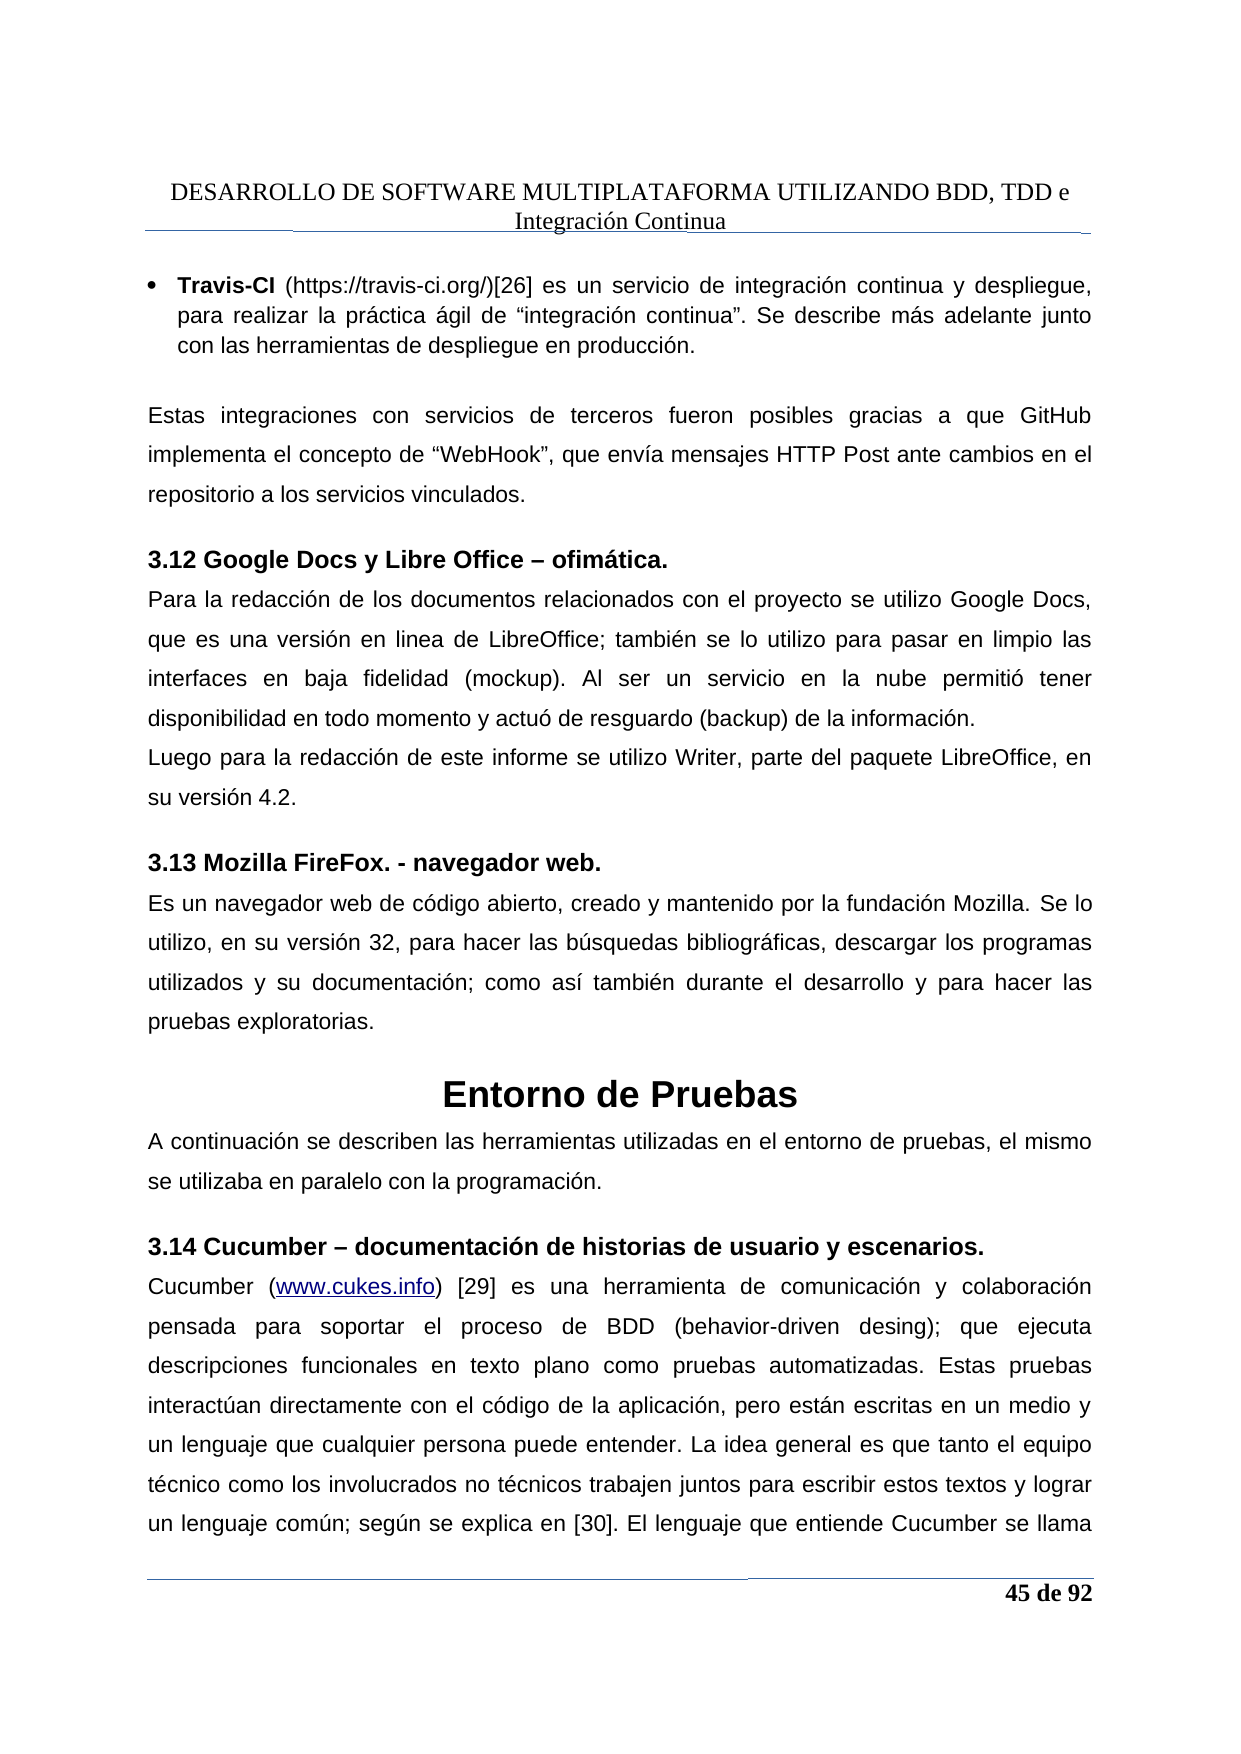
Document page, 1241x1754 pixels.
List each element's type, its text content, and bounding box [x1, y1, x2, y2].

subtitle 3.12 Google Docs y Libre Office – ofimática. [148, 545, 1093, 574]
text Cucumber (www.cukes.info) [29] es una herramienta de comunicación y colaboración pensada para soportar el proceso de BDD (behavior-driven desing); que ejecuta descripciones funcionales en texto plano como pruebas automatizadas. Estas pruebas interactúan directamente con el código de la aplicación, pero están escritas en un medio y un lenguaje que cualquier persona puede entender. La idea general es que tanto el equipo técnico como los involucrados no técnicos trabajen juntos para escribir estos textos y lograr un lenguaje común; según se explica en [30]. El lenguaje que entiende Cucumber se llama [148, 1273, 1093, 1537]
subtitle 3.13 Mozilla FireFox. - navegador web. [148, 848, 1093, 877]
text Para la redacción de los documentos relacionados con el proyecto se utilizo Google Docs, que es una versión en linea de LibreOffice; también se lo utilizo para pasar en limpio las interfaces en baja fidelidad (mockup). Al ser un servicio en la nube permitió tener disponibilidad en todo momento y actuó de resguardo (backup) de la información. [148, 586, 1093, 731]
text Estas integraciones con servicios de terceros fueron posibles gracias a que GitHub implementa el concepto de “WebHook”, que envía mensajes HTTP Post ante cambios en el repositorio a los servicios vinculados. [148, 402, 1093, 507]
text Luego para la redacción de este informe se utilizo Writer, parte del paquete LibreOffice, en su versión 4.2. [148, 744, 1093, 810]
subtitle 3.14 Cucumber – documentación de historias de usuario y escenarios. [148, 1232, 1093, 1261]
text Es un navegador web de código abierto, creado y mantenido por la fundación Mozilla. Se lo utilizo, en su versión 32, para hacer las búsquedas bibliográficas, descargar los programas utilizados y su documentación; como así también durante el desarrollo y para hacer las pruebas exploratorias. [148, 889, 1093, 1034]
list Travis-CI (https://travis-ci.org/)[26] es un servicio de integración continua y despliegue, para realizar la práctica ágil de “integración continua”. Se describe más adelante junto con las herramientas de despliegue en producción. [148, 272, 1093, 358]
subtitle Entorno de Pruebas [148, 1072, 1093, 1116]
text A continuación se describen las herramientas utilizadas en el entorno de pruebas, el mismo se utilizaba en paralelo con la programación. [148, 1128, 1093, 1194]
